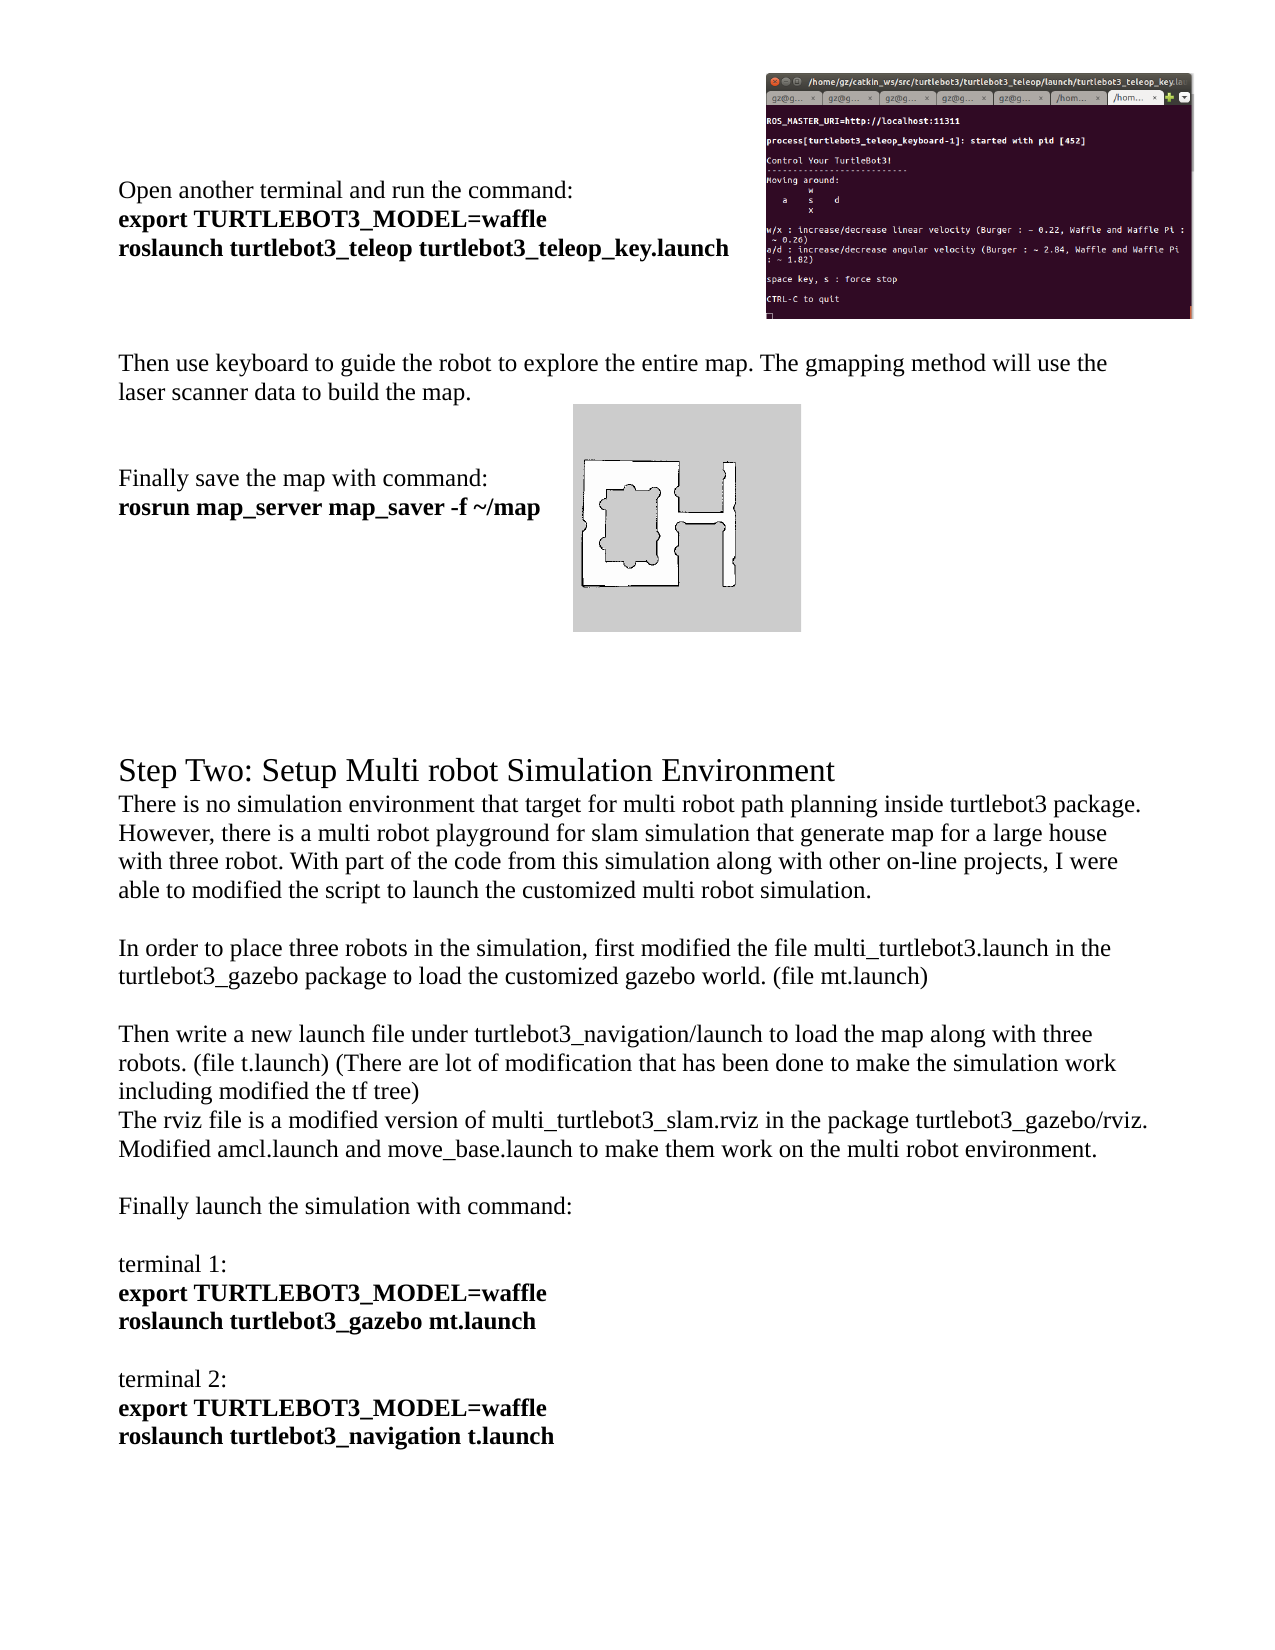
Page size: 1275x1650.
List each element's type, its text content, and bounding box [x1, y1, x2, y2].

text export TURTLEBOT3_MODEL=waffle [118, 204, 876, 233]
picture [876, 73, 961, 319]
text [961, 204, 1157, 233]
text rosrun map_server map_saver -f ~/map [118, 492, 573, 521]
text Open another terminal and run the command: [118, 176, 876, 204]
text Then write a new launch file under turtlebot3_navigation/launch to load the map along with three robots. (file t.launch) (There are lot of modification that has been done to make the simulation work including modified the tf tree) [118, 1019, 1157, 1105]
text Finally save the map with command: [118, 463, 573, 492]
text roslaunch turtlebot3_gazebo mt.launch [118, 1306, 1157, 1335]
text Step Two: Setup Multi robot Simulation Environment [118, 751, 1157, 789]
text roslaunch turtlebot3_navigation t.launch [118, 1421, 1157, 1450]
text export TURTLEBOT3_MODEL=waffle [118, 1393, 1157, 1421]
text Then use keyboard to guide the robot to explore the entire map. The gmapping method will use the laser scanner data to build the map. [118, 348, 1157, 406]
text [961, 233, 1157, 262]
text [802, 492, 1157, 521]
text The rviz file is a modified version of multi_turtlebot3_slam.rviz in the package turtlebot3_gazebo/rviz. [118, 1105, 1157, 1134]
text [961, 176, 1157, 204]
picture [573, 404, 802, 632]
text terminal 1: [118, 1249, 1157, 1278]
text In order to place three robots in the simulation, first modified the file multi_turtlebot3.launch in the turtlebot3_gazebo package to load the customized gazebo world. (file mt.launch) [118, 933, 1157, 990]
text roslaunch turtlebot3_teleop turtlebot3_teleop_key.launch [118, 233, 876, 262]
text Finally launch the simulation with command: [118, 1191, 1157, 1220]
text There is no simulation environment that target for multi robot path planning inside turtlebot3 package. However, there is a multi robot playground for slam simulation that generate map for a large house with three robot. With part of the code from this simulation along with other on-line projects, I were able to modified the script to launch the customized multi robot simulation. [118, 789, 1157, 904]
text [802, 463, 1157, 492]
text Modified amcl.launch and move_base.launch to make them work on the multi robot environment. [118, 1134, 1157, 1163]
text terminal 2: [118, 1364, 1157, 1393]
text export TURTLEBOT3_MODEL=waffle [118, 1278, 1157, 1306]
